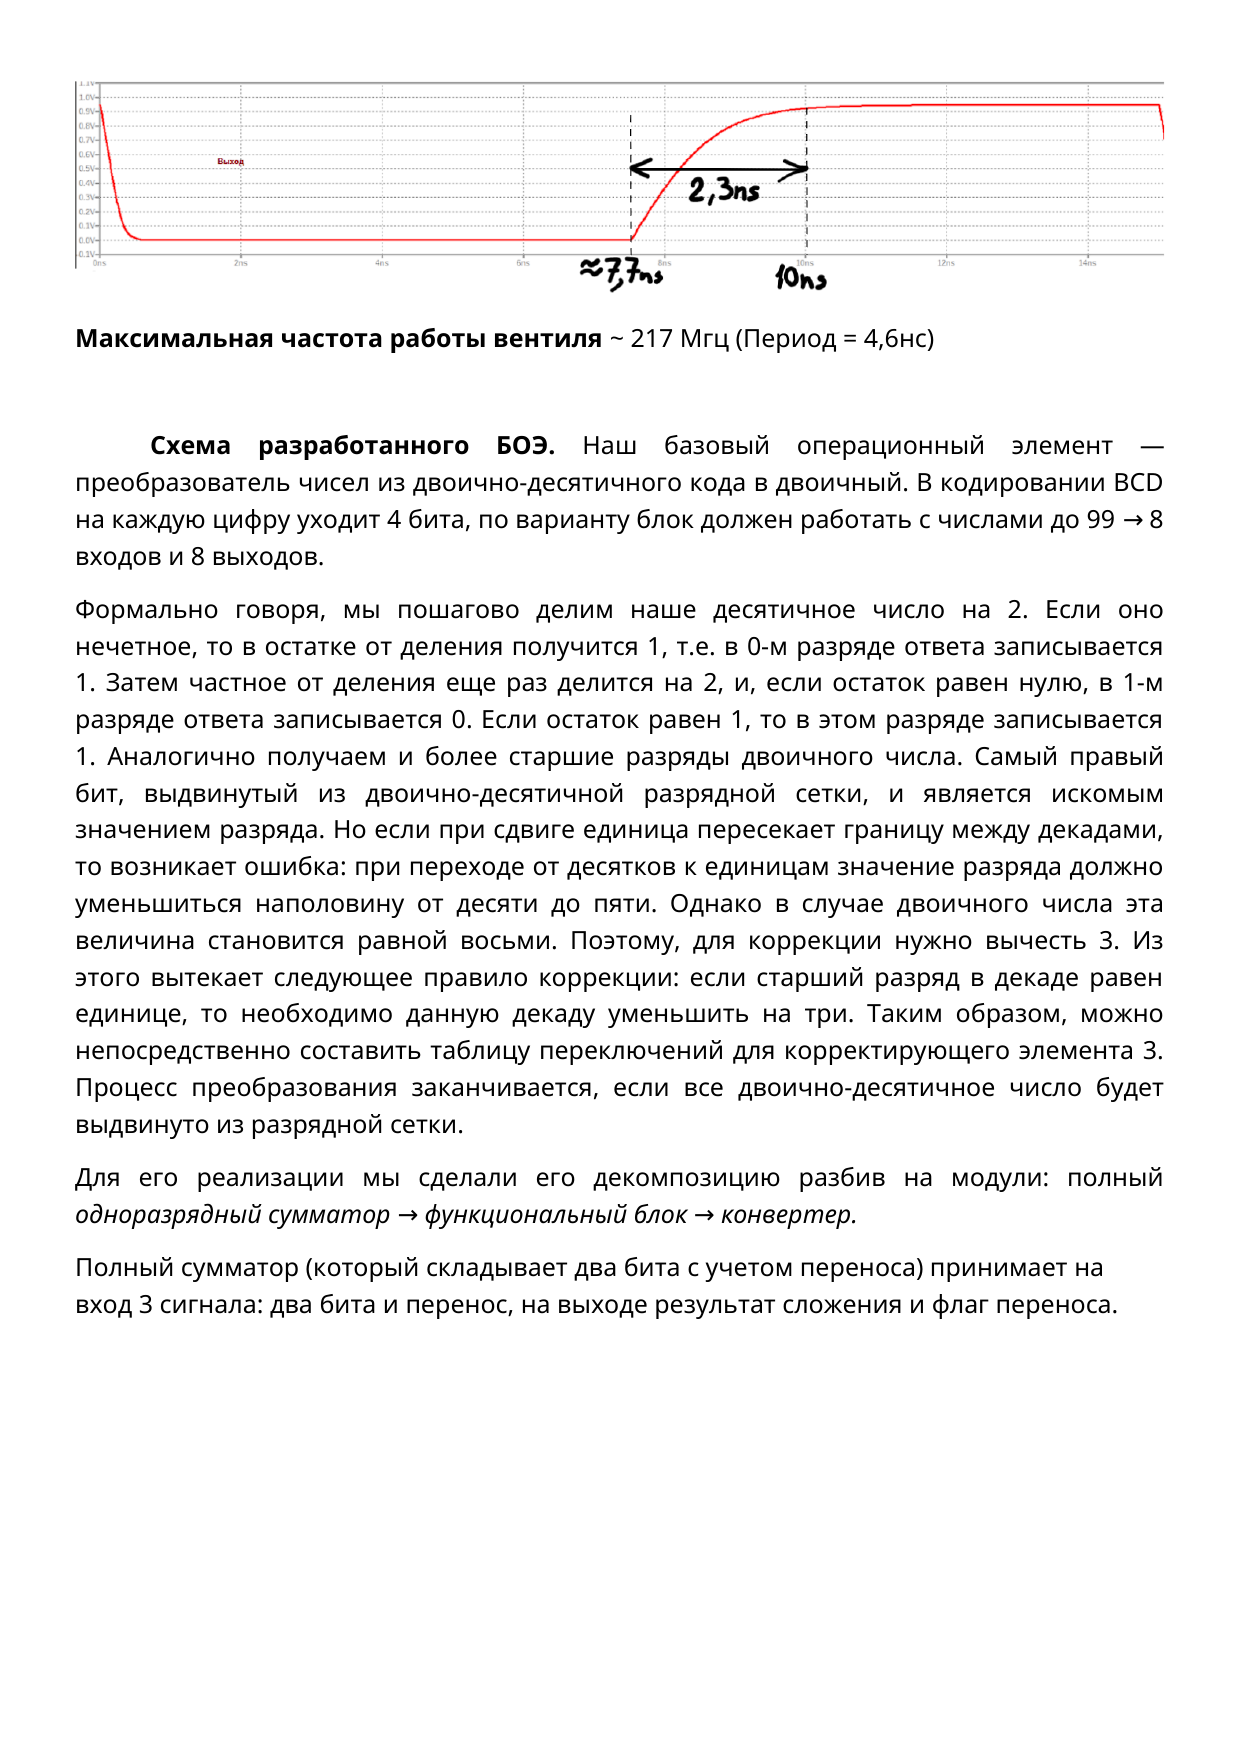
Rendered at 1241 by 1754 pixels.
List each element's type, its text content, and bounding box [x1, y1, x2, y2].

text Схема разработанного БОЭ. Наш базовый операционный элемент — преобразователь чисел из двоично-десятичного кода в двоичный. В кодировании BCD на каждую цифру уходит 4 бита, по варианту блок должен работать с числами до 99 → 8 входов и 8 выходов. [75, 428, 1165, 572]
text Максимальная частота работы вентиля ~ 217 Мгц (Период = 4,6нс) [75, 321, 1165, 355]
text Полный сумматор (который складывает два бита с учетом переноса) принимает на вход 3 сигнала: два бита и перенос, на выходе результат сложения и флаг переноса. [75, 1250, 1165, 1321]
picture [75, 75, 1166, 302]
text Для его реализации мы сделали его декомпозицию разбив на модули: полный одноразрядный сумматор → функциональный блок → конвертер. [75, 1160, 1165, 1231]
text Формально говоря, мы пошагово делим наше десятичное число на 2. Если оно нечетное, то в остатке от деления получится 1, т.е. в 0-м разряде ответа записывается 1. Затем частное от деления еще раз делится на 2, и, если остаток равен нулю, в 1-м разряде ответа записывается 0. Если остаток равен 1, то в этом разряде записывается 1. Аналогично получаем и более старшие разряды двоичного числа. Самый правый бит, выдвинутый из двоично-десятичной разрядной сетки, и является искомым значением разряда. Но если при сдвиге единица пересекает границу между декадами, то возникает ошибка: при переходе от десятков к единицам значение разряда должно уменьшиться наполовину от десяти до пяти. Однако в случае двоичного числа эта величина становится равной восьми. Поэтому, для коррекции нужно вычесть 3. Из этого вытекает следующее правило коррекции: если старший разряд в декаде равен единице, то необходимо данную декаду уменьшить на три. Таким образом, можно непосредственно составить таблицу переключений для корректирующего элемента 3. Процесс преобразования заканчивается, если все двоично-десятичное число будет выдвинуто из разрядной сетки. [75, 592, 1165, 1140]
